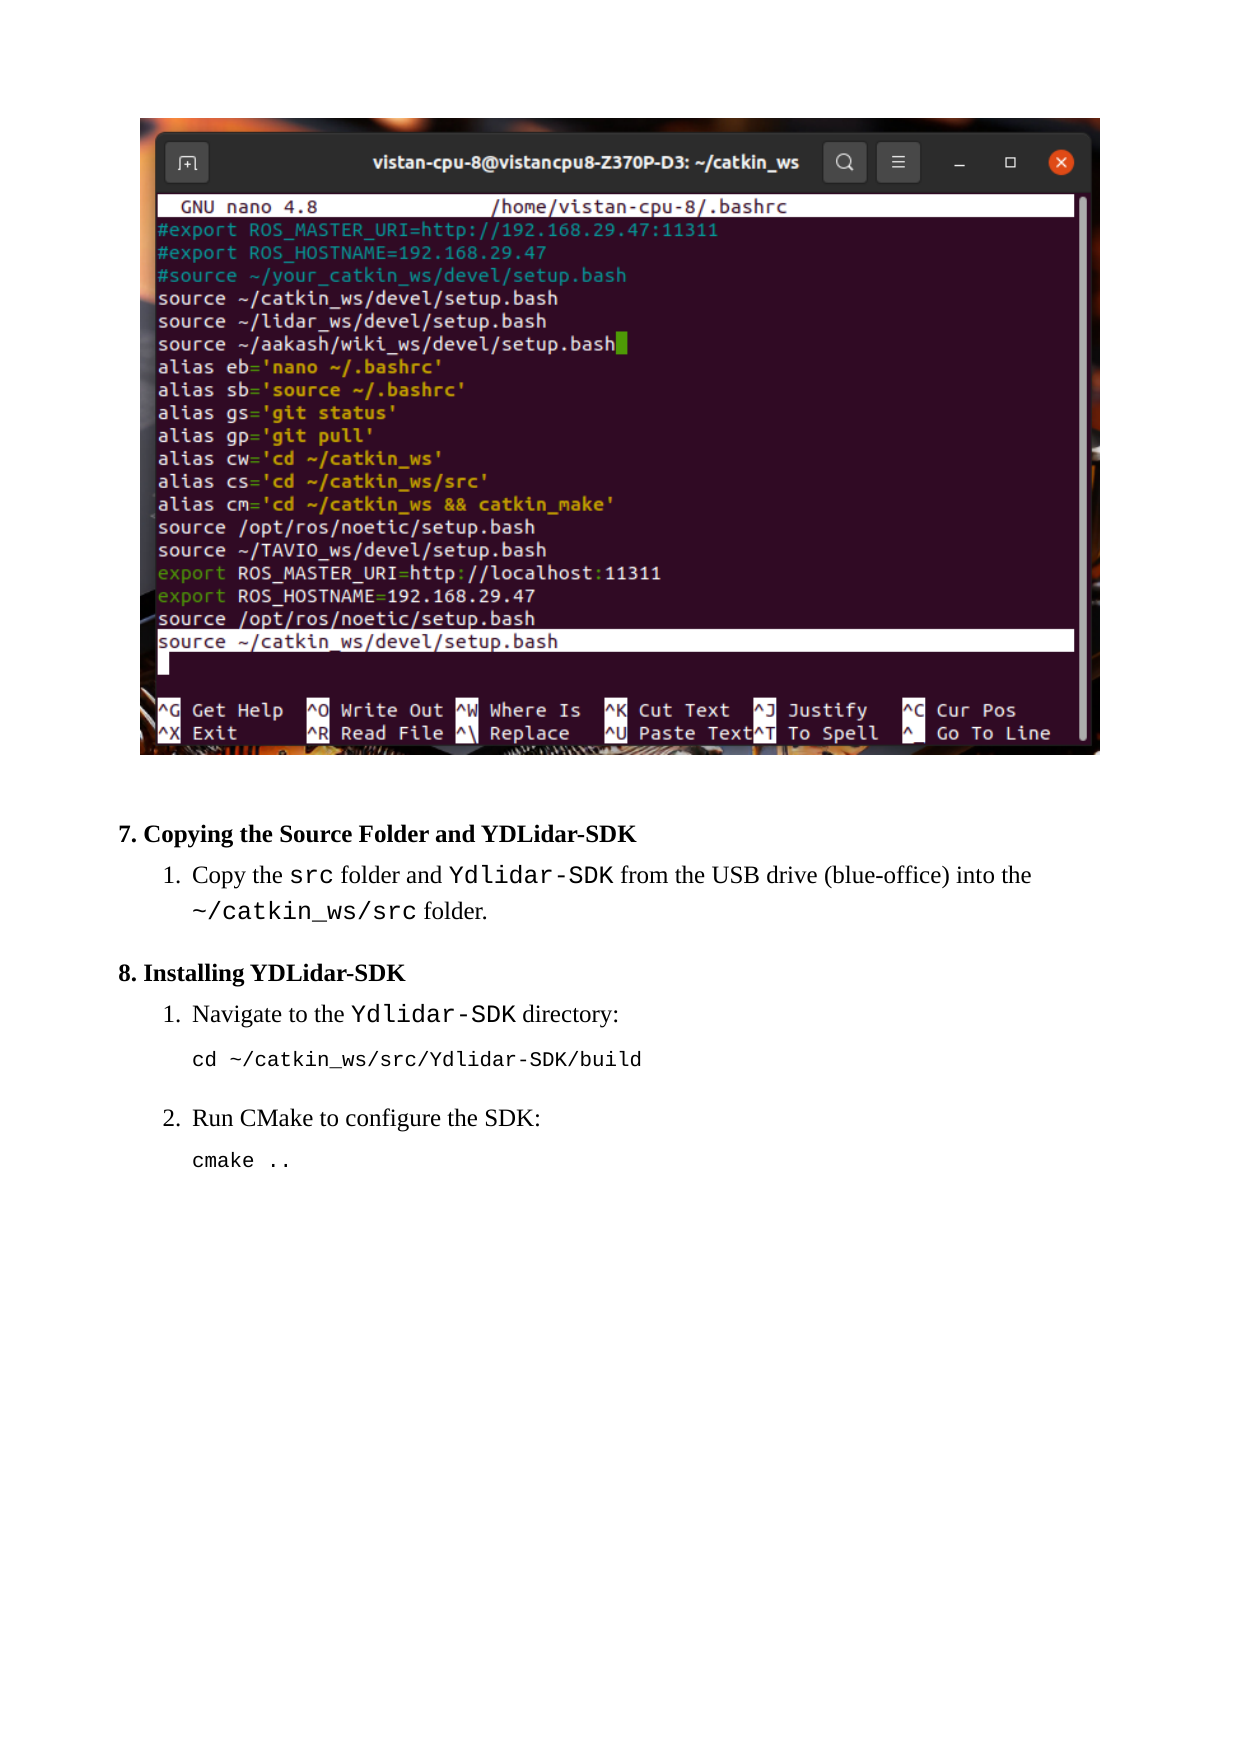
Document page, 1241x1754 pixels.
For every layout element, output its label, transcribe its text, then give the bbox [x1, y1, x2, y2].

list Run CMake to configure the SDK: [162, 1103, 1122, 1131]
list cmake .. [162, 1150, 1122, 1174]
list Navigate to the Ydlidar-SDK directory: [162, 999, 1122, 1030]
list Copy the src folder and Ydlidar-SDK from the USB drive (blue-office) into the ~/catkin_ws/src folder. [162, 861, 1122, 927]
subtitle 7. Copying the Source Folder and YDLidar-SDK [118, 819, 1122, 848]
subtitle 8. Installing YDLidar-SDK [118, 958, 1122, 987]
list cd ~/catkin_ws/src/Ydlidar-SDK/build [162, 1049, 1122, 1073]
picture [140, 118, 1100, 755]
